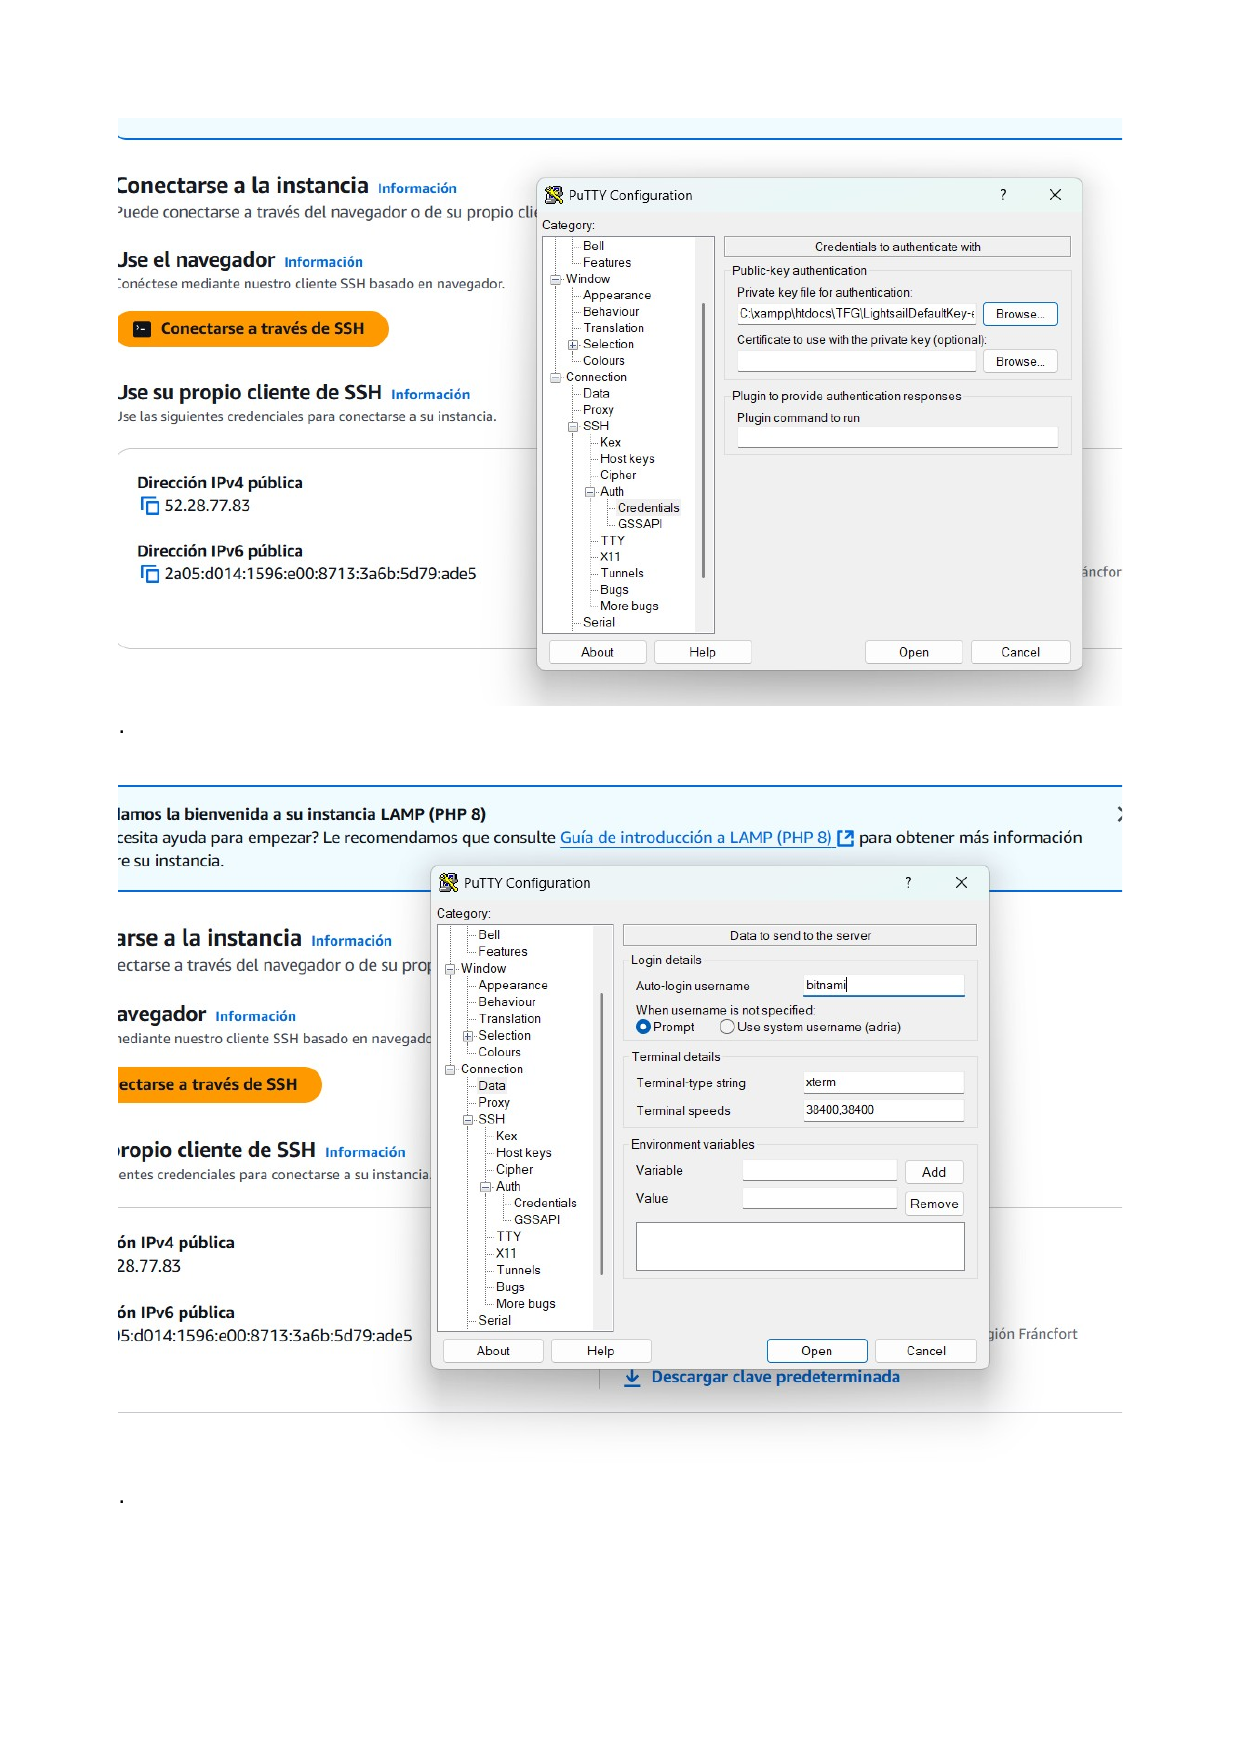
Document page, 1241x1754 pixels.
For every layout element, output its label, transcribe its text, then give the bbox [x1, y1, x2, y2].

picture [118, 757, 1123, 1476]
text . [118, 1476, 1122, 1508]
text . [118, 706, 1122, 739]
picture [118, 118, 1123, 706]
